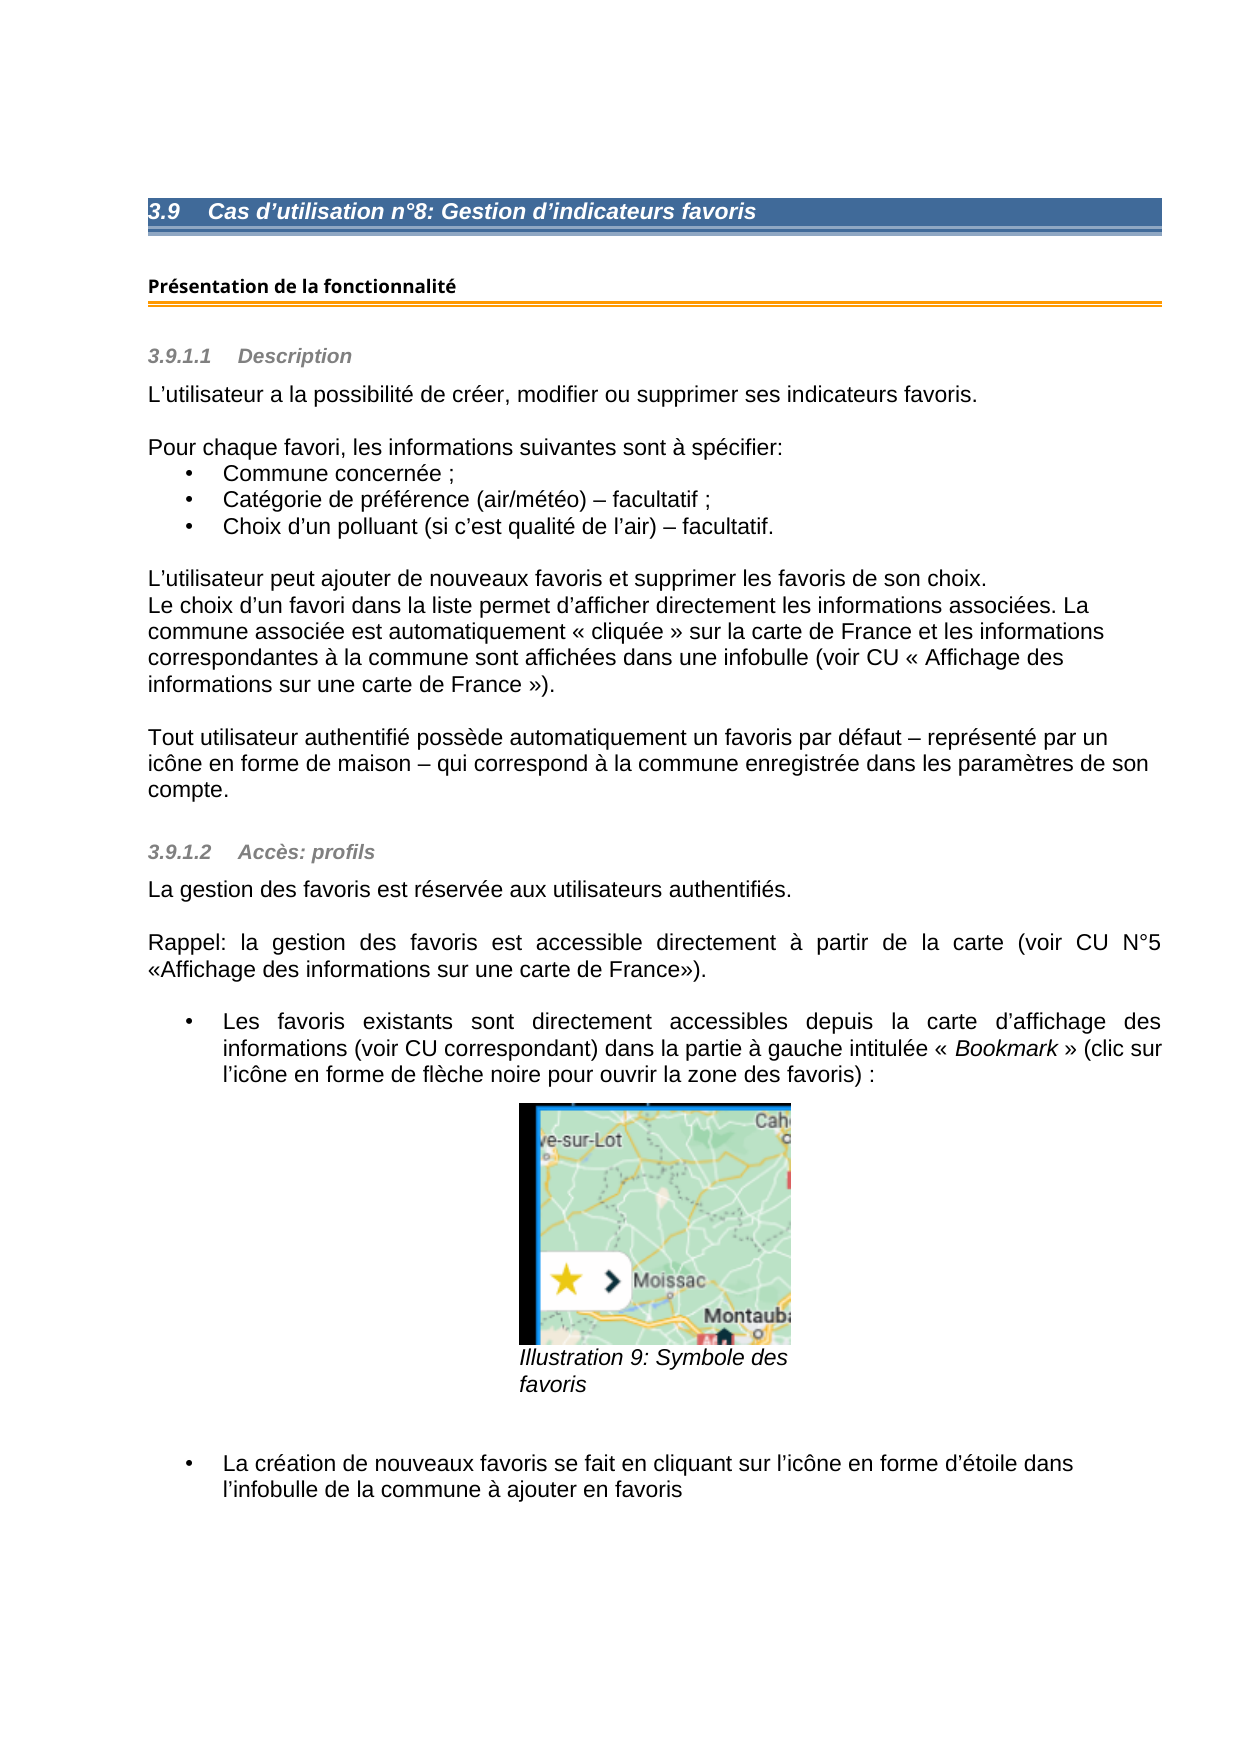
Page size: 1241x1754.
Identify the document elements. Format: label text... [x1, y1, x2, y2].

text Le choix d’un favori dans la liste permet d’afficher directement les informations associées. La commune associée est automatiquement « cliquée » sur la carte de France et les informations correspondantes à la commune sont affichées dans une infobulle (voir CU « Affichage des informations sur une carte de France »). [148, 592, 1162, 697]
list La création de nouveaux favoris se fait en cliquant sur l’icône en forme d’étoile dans l’infobulle de la commune à ajouter en favoris [185, 1449, 1162, 1502]
list Choix d’un polluant (si c’est qualité de l’air) – facultatif. [185, 513, 1162, 539]
subtitle Accès: profils [148, 840, 1162, 864]
list Les favoris existants sont directement accessibles depuis la carte d’affichage des informations (voir CU correspondant) dans la partie à gauche intitulée « Bookmark » (clic sur l’icône en forme de flèche noire pour ouvrir la zone des favoris) : [185, 1008, 1162, 1087]
text L’utilisateur peut ajouter de nouveaux favoris et supprimer les favoris de son choix. [148, 565, 1162, 592]
text Illustration 9: Symbole des favoris [519, 1345, 791, 1397]
subtitle Description [148, 344, 1162, 368]
subtitle Présentation de la fonctionnalité [148, 273, 1162, 301]
text Tout utilisateur authentifié possède automatiquement un favoris par défaut – représenté par un icône en forme de maison – qui correspond à la commune enregistrée dans les paramètres de son compte. [148, 723, 1162, 802]
text La gestion des favoris est réservée aux utilisateurs authentifiés. [148, 876, 1162, 903]
subtitle Cas d’utilisation n°8: Gestion d’indicateurs favoris [148, 198, 1162, 226]
text L’utilisateur a la possibilité de créer, modifier ou supprimer ses indicateurs favoris. [148, 381, 1162, 407]
list Commune concernée ; [185, 460, 1162, 486]
list Catégorie de préférence (air/météo) – facultatif ; [185, 486, 1162, 513]
text Pour chaque favori, les informations suivantes sont à spécifier: [148, 433, 1162, 460]
picture [519, 1103, 791, 1345]
text Rappel: la gestion des favoris est accessible directement à partir de la carte (voir CU N°5 «Affichage des informations sur une carte de France»). [148, 929, 1162, 982]
